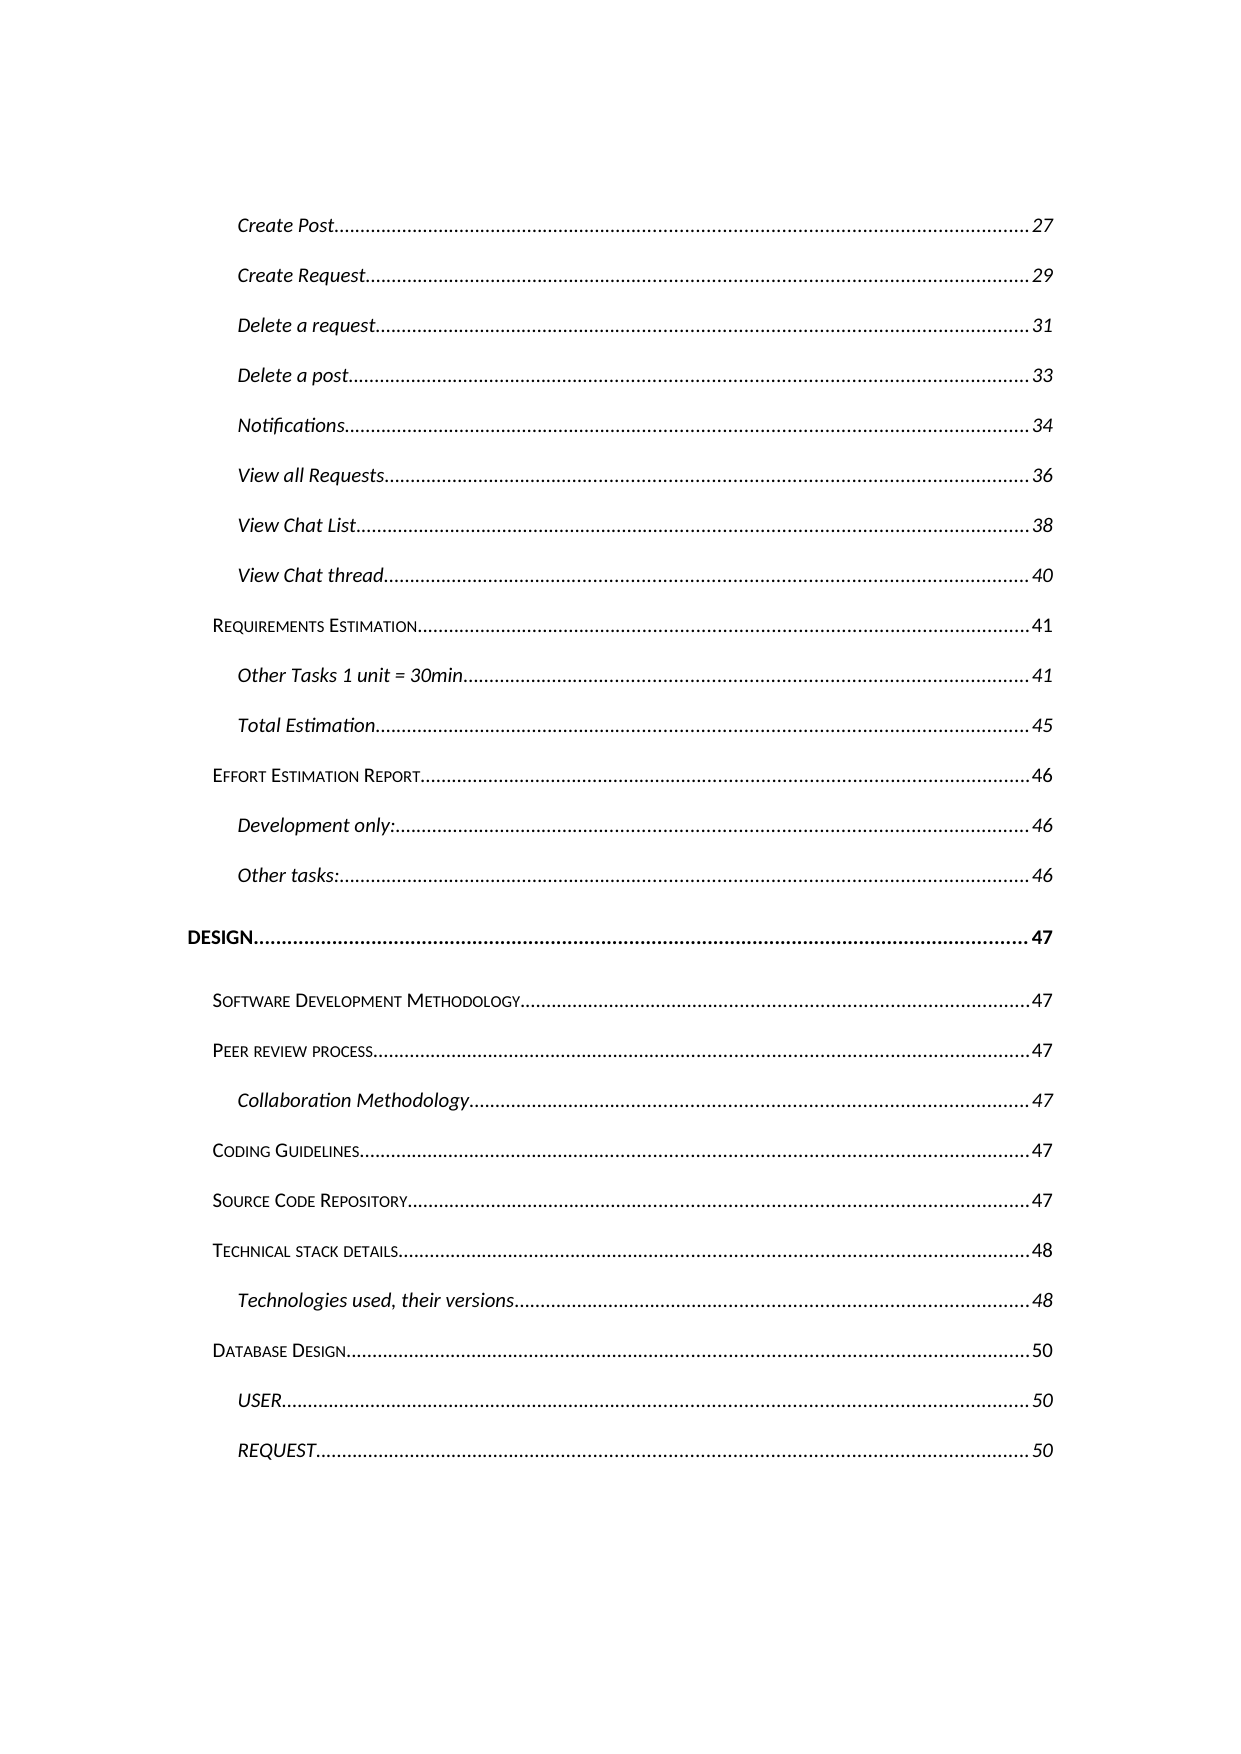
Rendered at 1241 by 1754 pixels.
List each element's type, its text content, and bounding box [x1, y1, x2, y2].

text Create Request 29 [237, 237, 1053, 287]
text Delete a request 31 [237, 287, 1053, 337]
text REQUEST 50 [237, 1412, 1053, 1462]
text Delete a post 33 [237, 337, 1053, 387]
text Technologies used, their versions 48 [237, 1262, 1053, 1312]
text Total Estimation 45 [237, 687, 1053, 737]
text Other Tasks 1 unit = 30min 41 [237, 637, 1053, 687]
text View Chat thread 40 [237, 537, 1053, 587]
text Coding Guidelines 47 [212, 1112, 1053, 1162]
text USER 50 [237, 1362, 1053, 1412]
text Other tasks: 46 [237, 837, 1053, 887]
text Effort Estimation Report 46 [212, 737, 1053, 787]
text Development only: 46 [237, 787, 1053, 837]
text Technical stack details 48 [212, 1212, 1053, 1262]
text Requirements Estimation 41 [212, 587, 1053, 637]
text Source Code Repository 47 [212, 1162, 1053, 1212]
text Create Post 27 [237, 187, 1053, 237]
text Software Development Methodology 47 [212, 962, 1053, 1012]
text Design 47 [187, 900, 1053, 950]
text Database Design 50 [212, 1312, 1053, 1362]
text Peer review process 47 [212, 1012, 1053, 1062]
text Notifications 34 [237, 387, 1053, 437]
text View all Requests 36 [237, 437, 1053, 487]
text View Chat List 38 [237, 487, 1053, 537]
text Collaboration Methodology 47 [237, 1062, 1053, 1112]
